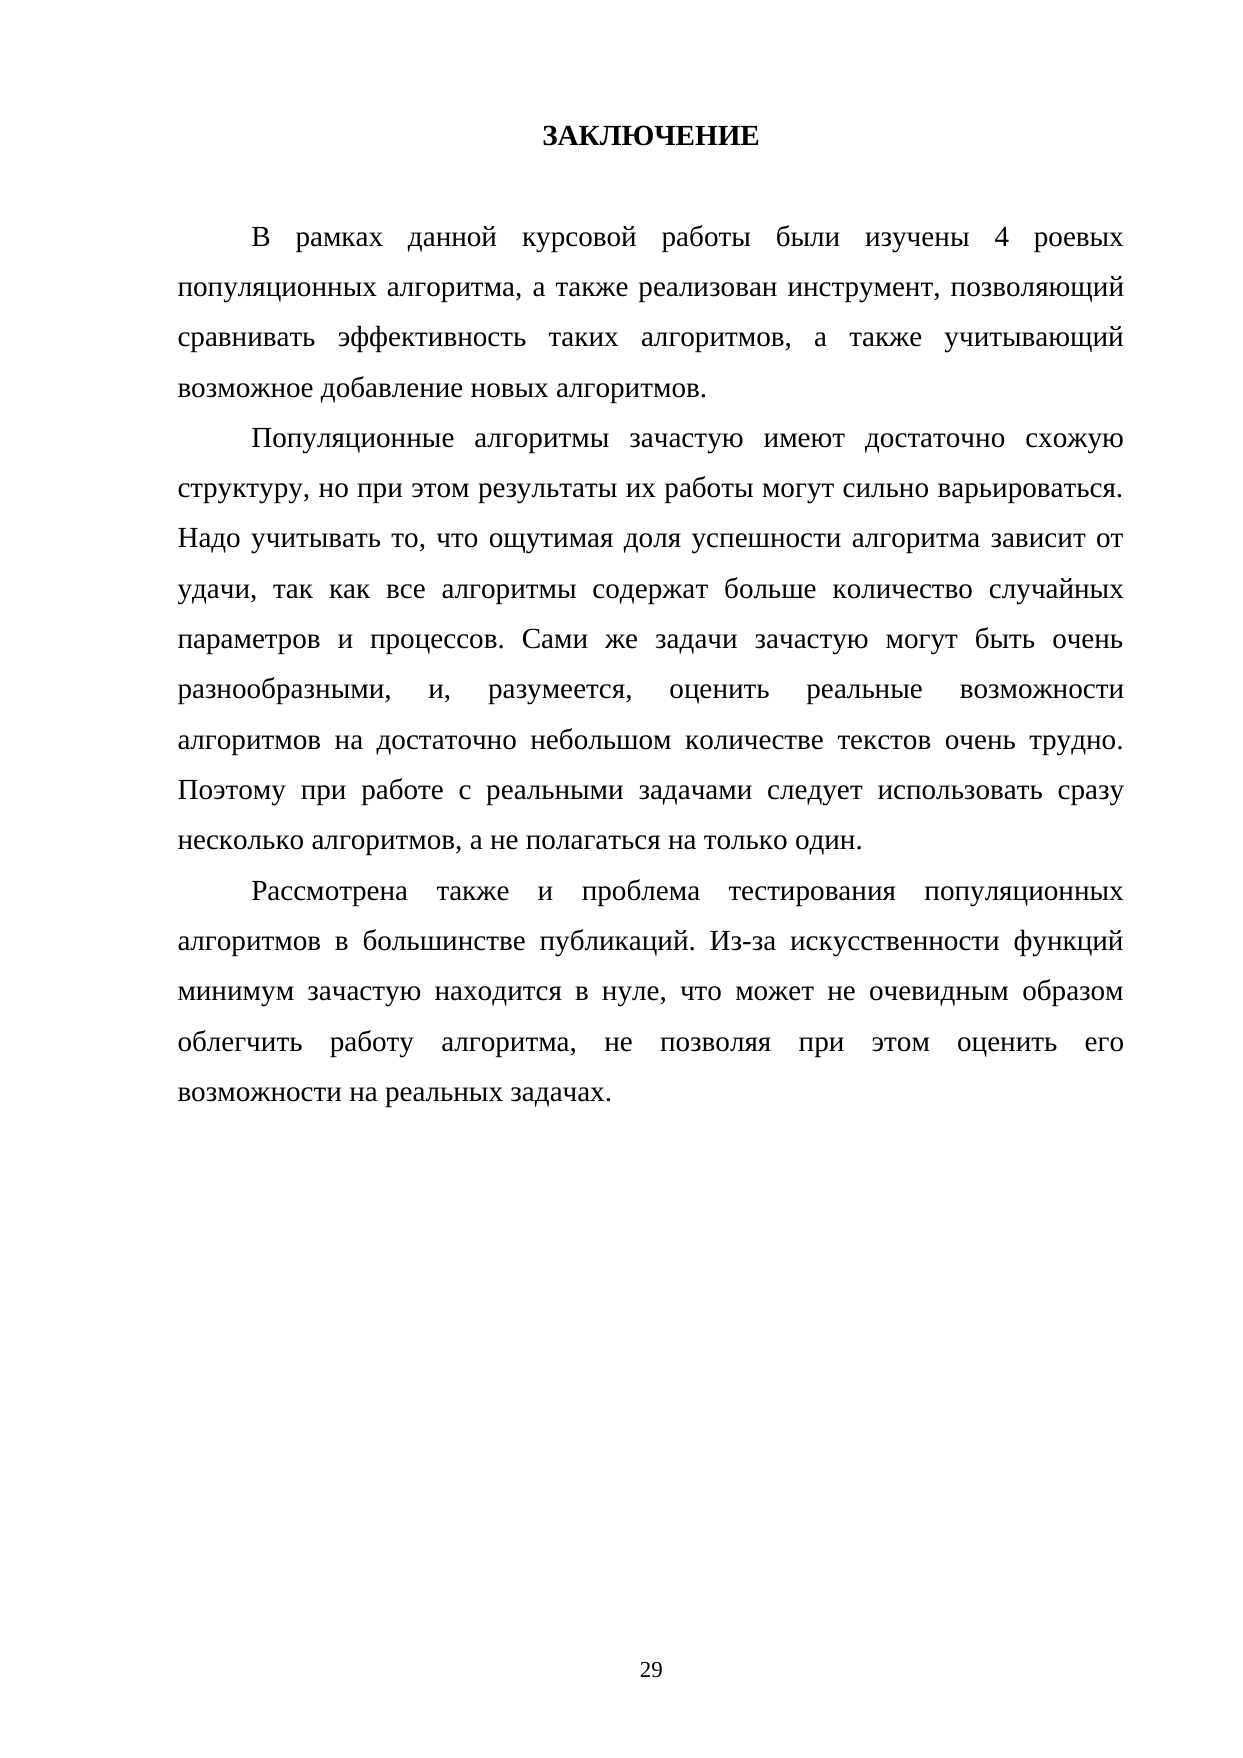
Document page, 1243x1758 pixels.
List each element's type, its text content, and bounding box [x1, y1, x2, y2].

subtitle ЗАКЛЮЧЕНИЕ [177, 118, 1124, 152]
text Рассмотрена также и проблема тестирования популяционных алгоритмов в большинстве публикаций. Из-за искусственности функций минимум зачастую находится в нуле, что может не очевидным образом облегчить работу алгоритма, не позволяя при этом оценить его возможности на реальных задачах. [177, 873, 1124, 1108]
text В рамках данной курсовой работы были изучены 4 роевых популяционных алгоритма, а также реализован инструмент, позволяющий сравнивать эффективность таких алгоритмов, а также учитывающий возможное добавление новых алгоритмов. [177, 219, 1124, 403]
text Популяционные алгоритмы зачастую имеют достаточно схожую структуру, но при этом результаты их работы могут сильно варьироваться. Надо учитывать то, что ощутимая доля успешности алгоритма зависит от удачи, так как все алгоритмы содержат больше количество случайных параметров и процессов. Сами же задачи зачастую могут быть очень разнообразными, и, разумеется, оценить реальные возможности алгоритмов на достаточно небольшом количестве текстов очень трудно. Поэтому при работе с реальными задачами следует использовать сразу несколько алгоритмов, а не полагаться на только один. [177, 420, 1124, 856]
